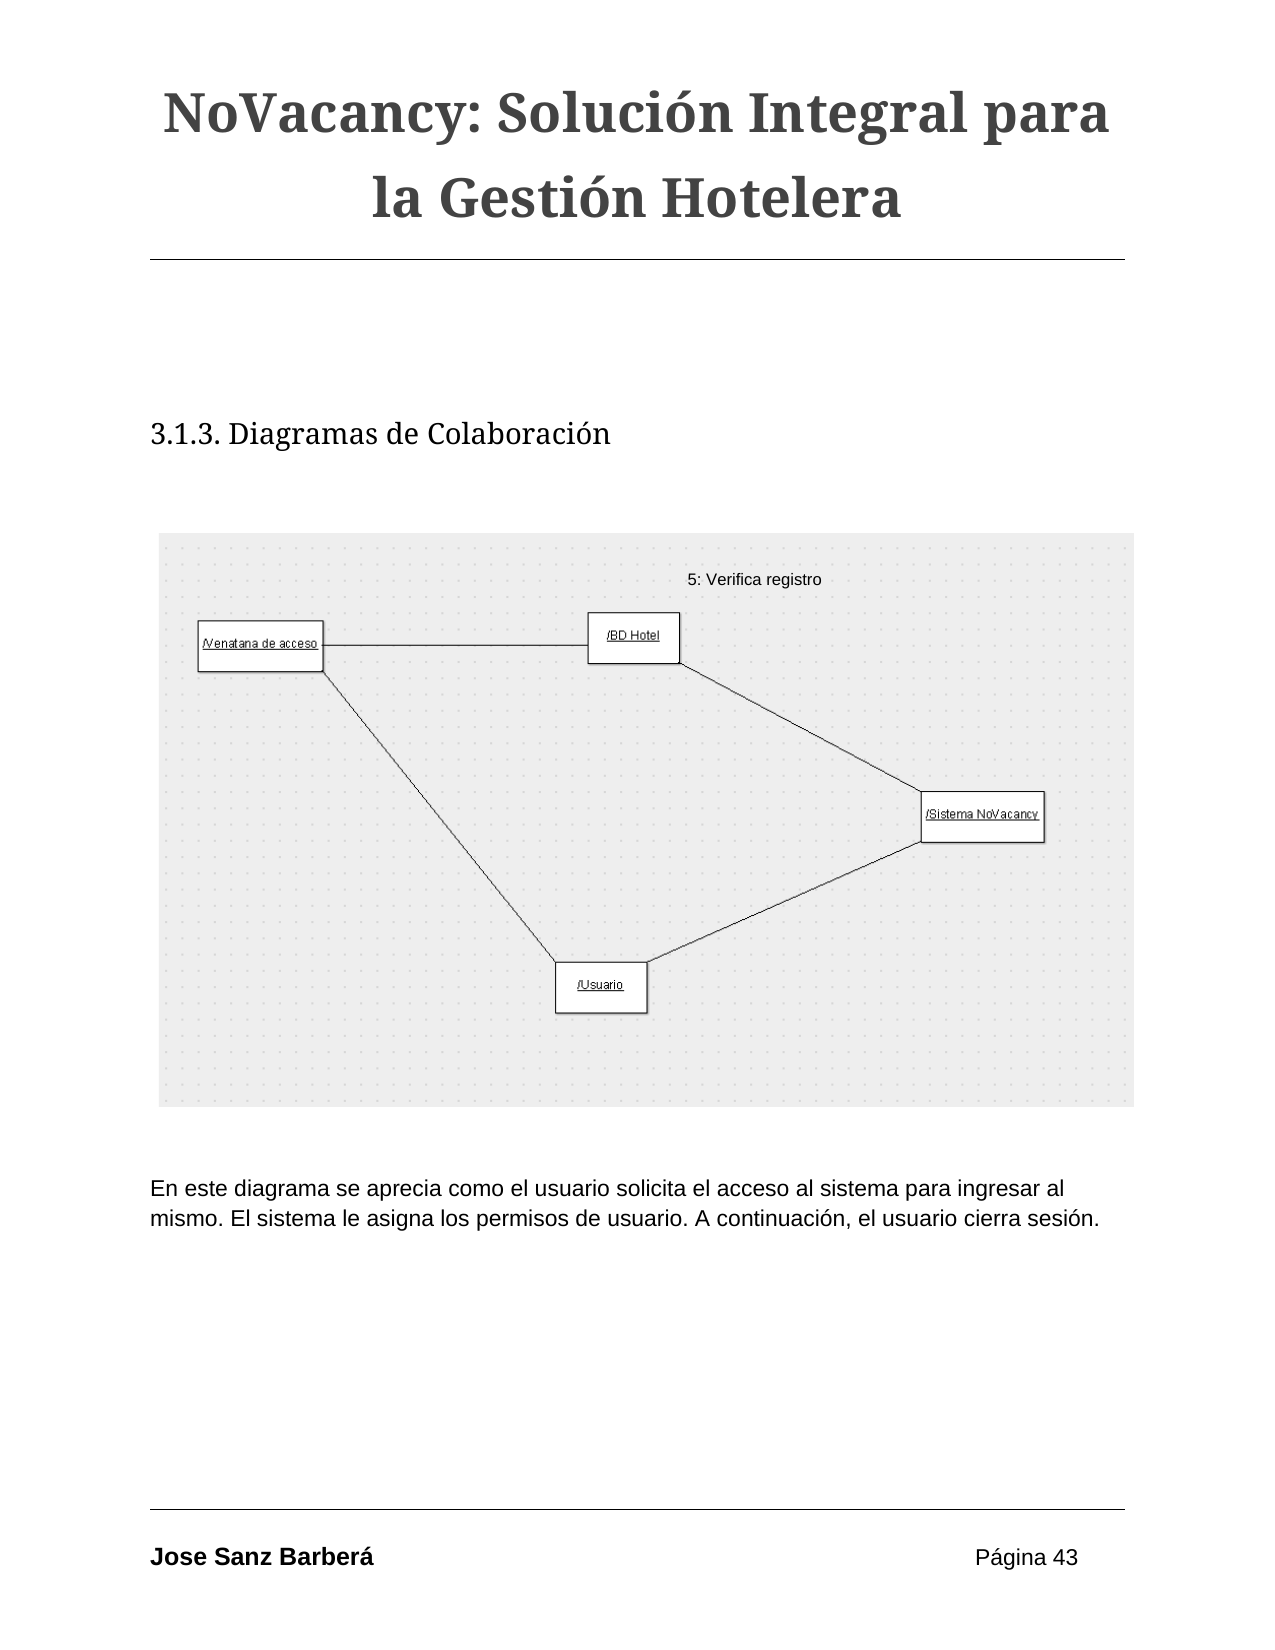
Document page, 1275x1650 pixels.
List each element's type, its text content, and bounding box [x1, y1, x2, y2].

text 5: Verifica registro [687, 570, 838, 589]
picture [158, 533, 1134, 1107]
text En este diagrama se aprecia como el usuario solicita el acceso al sistema para ingresar al mismo. El sistema le asigna los permisos de usuario. A continuación, el usuario cierra sesión. [150, 1174, 1125, 1231]
subtitle 3.1.3. Diagramas de Colaboración [150, 413, 1125, 453]
